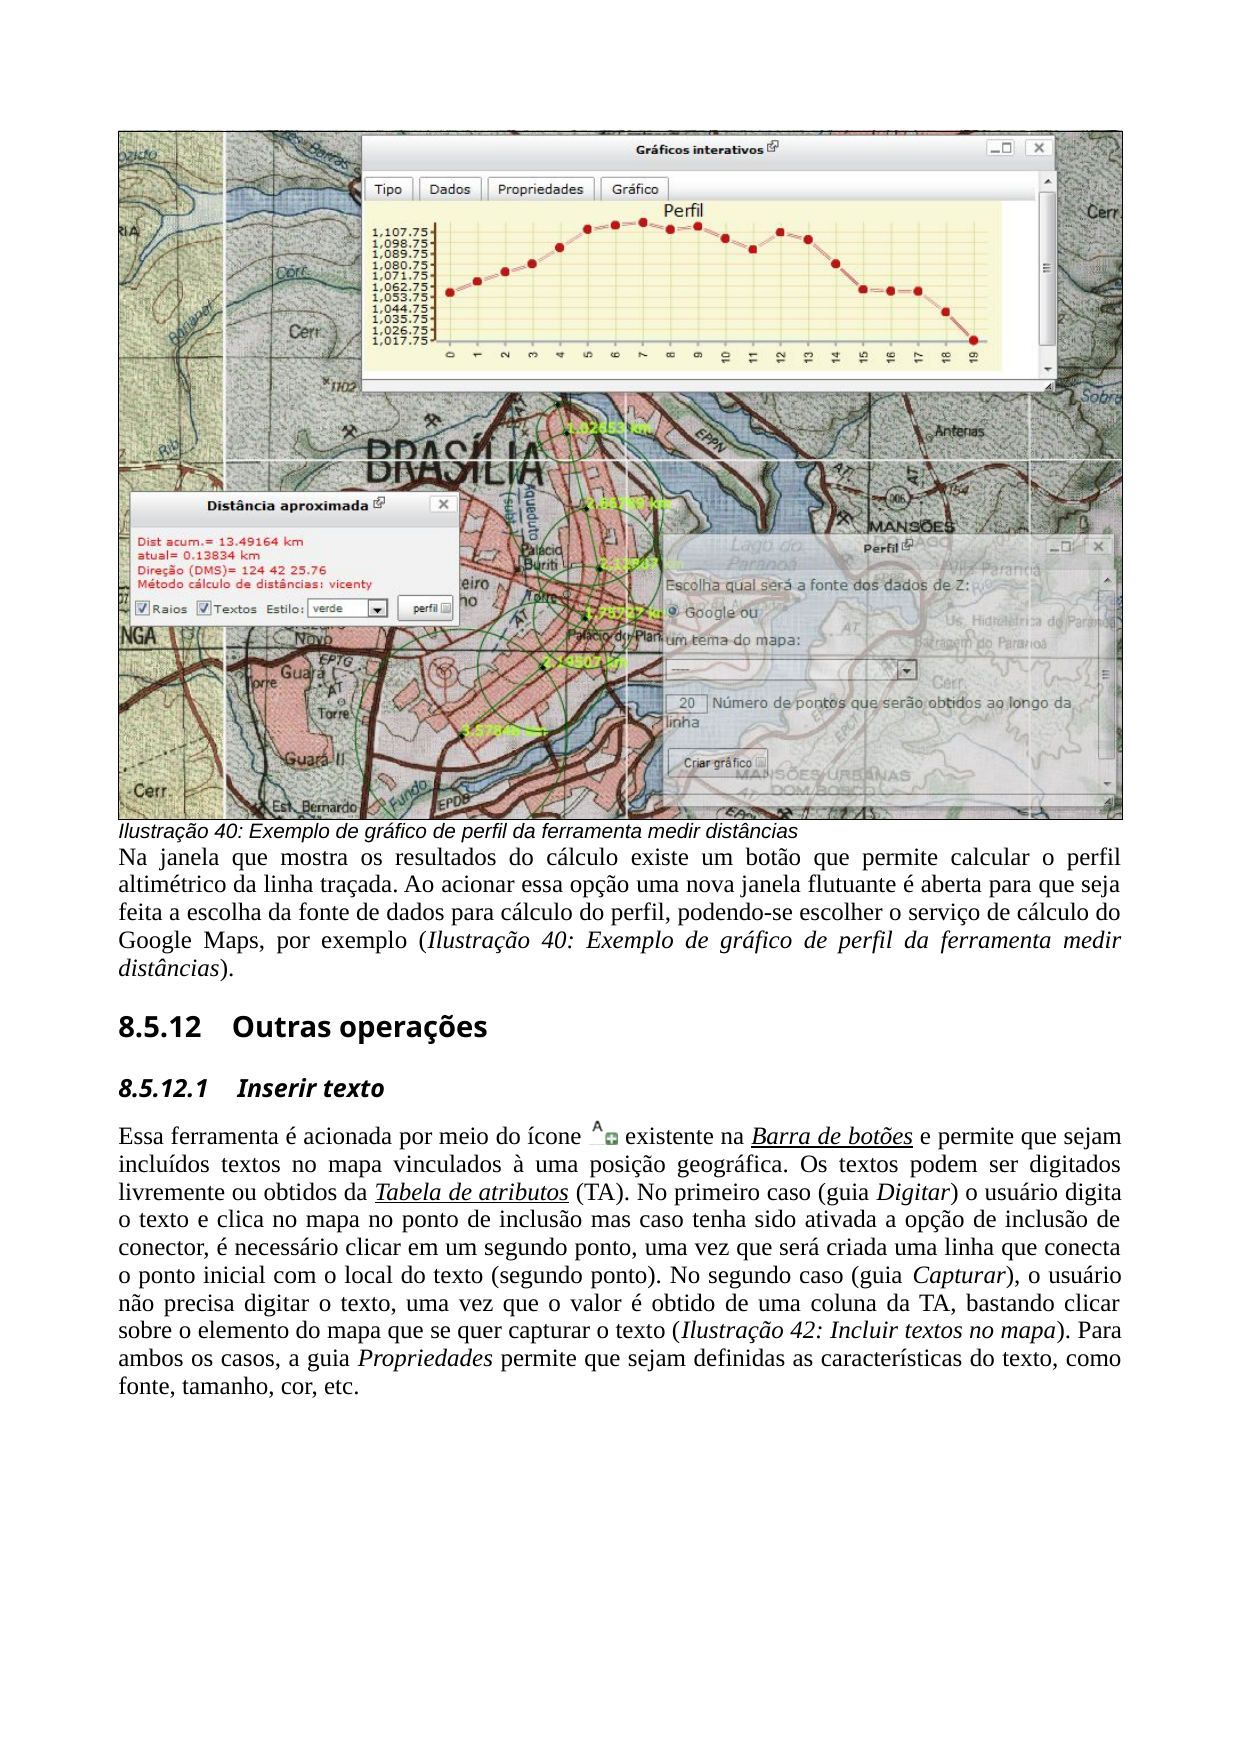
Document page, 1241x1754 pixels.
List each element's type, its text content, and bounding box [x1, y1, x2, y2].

text Na janela que mostra os resultados do cálculo existe um botão que permite calcular o perfil altimétrico da linha traçada. Ao acionar essa opção uma nova janela flutuante é aberta para que seja feita a escolha da fonte de dados para cálculo do perfil, podendo-se escolher o serviço de cálculo do Google Maps, por exemplo (Ilustração 40: Exemplo de gráfico de perfil da ferramenta medir distâncias). [118, 843, 1122, 981]
text Essa ferramenta é acionada por meio do ícone existente na Barra de botões e permite que sejam incluídos textos no mapa vinculados à uma posição geográfica. Os textos podem ser digitados livremente ou obtidos da Tabela de atributos (TA). No primeiro caso (guia Digitar) o usuário digita o texto e clica no mapa no ponto de inclusão mas caso tenha sido ativada a opção de inclusão de conector, é necessário clicar em um segundo ponto, uma vez que será criada uma linha que conecta o ponto inicial com o local do texto (segundo ponto). No segundo caso (guia Capturar), o usuário não precisa digitar o texto, uma vez que o valor é obtido de uma coluna da TA, bastando clicar sobre o elemento do mapa que se quer capturar o texto (Ilustração 42: Incluir textos no mapa). Para ambos os casos, a guia Propriedades permite que sejam definidas as características do texto, como fonte, tamanho, cor, etc. [118, 1118, 1122, 1399]
text Ilustração 40: Exemplo de gráfico de perfil da ferramenta medir distâncias [118, 820, 1122, 843]
text [118, 118, 1122, 130]
picture [119, 132, 1122, 819]
subtitle Inserir texto [118, 1071, 1122, 1105]
picture [588, 1117, 619, 1145]
subtitle Outras operações [118, 1006, 1122, 1046]
